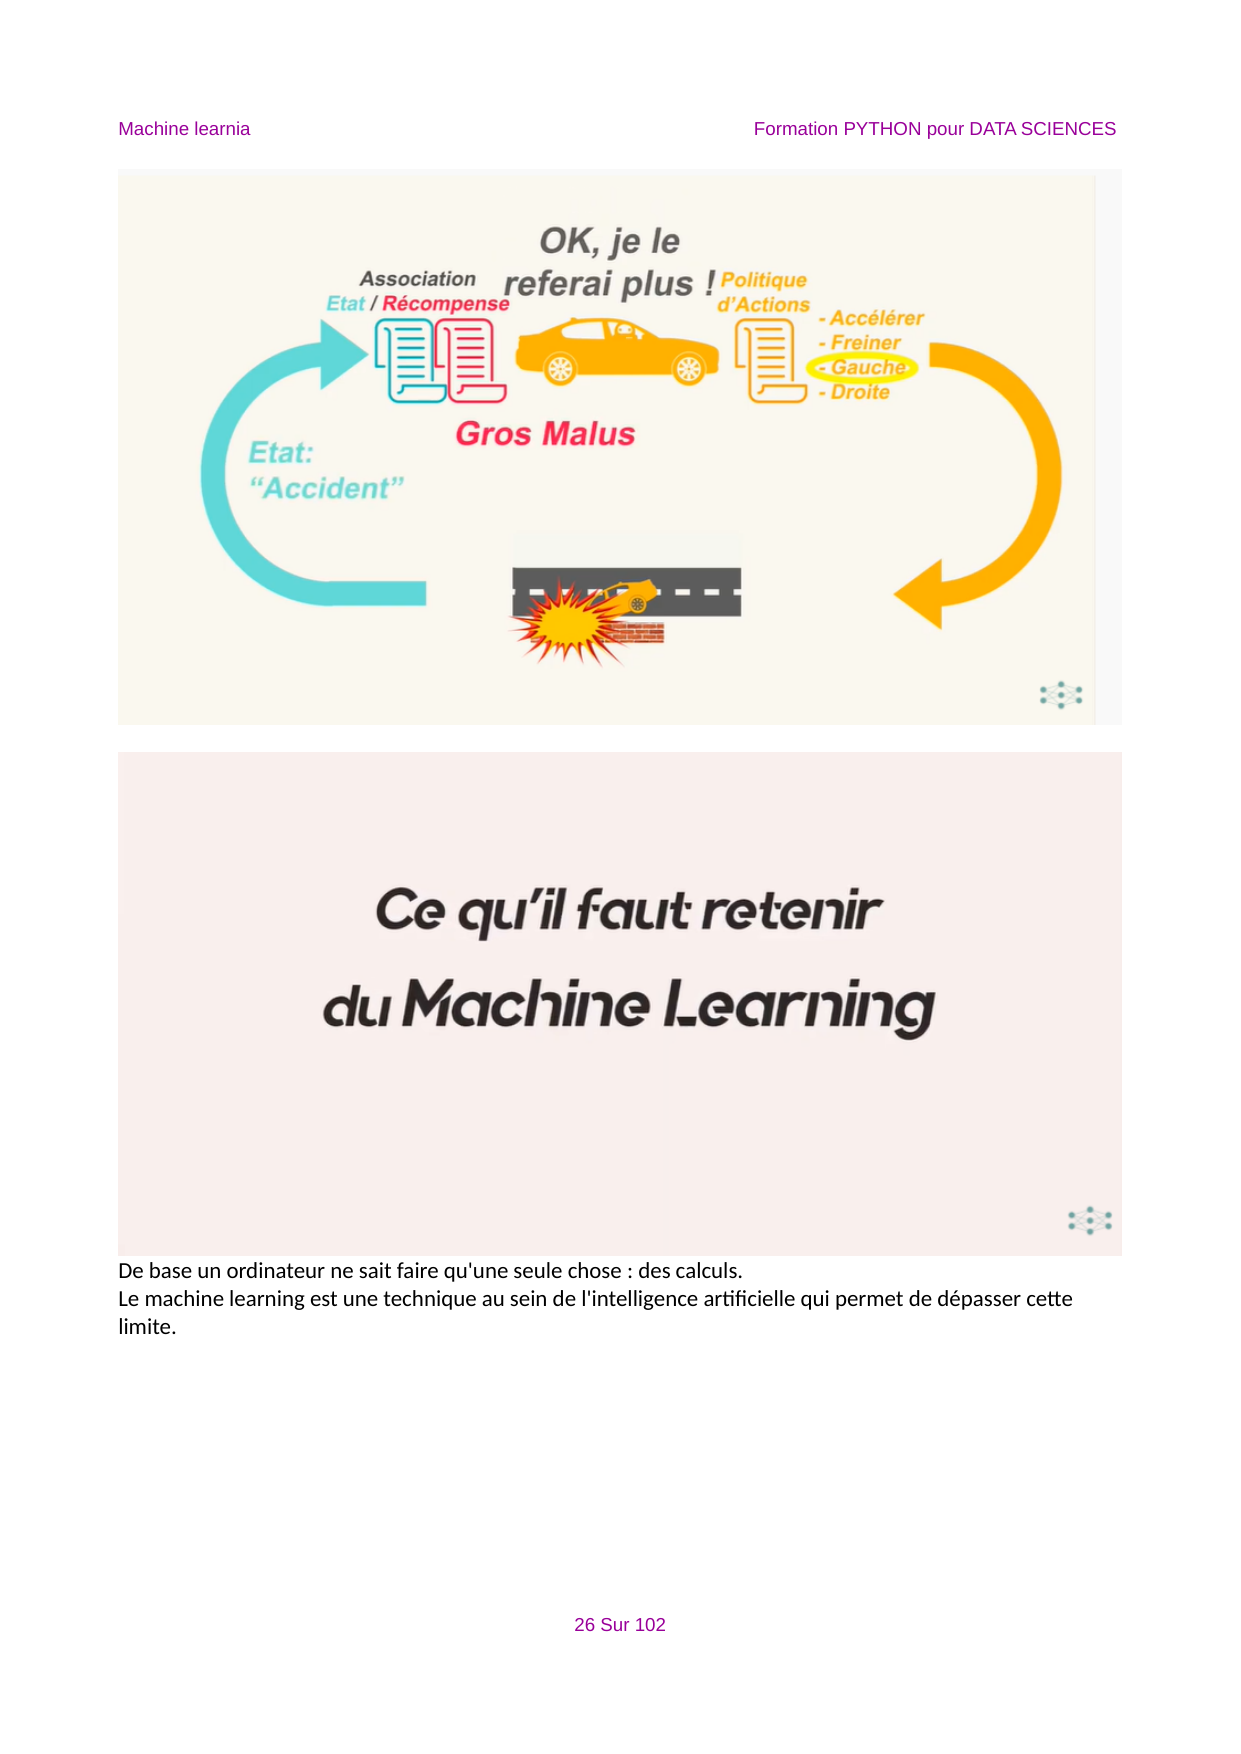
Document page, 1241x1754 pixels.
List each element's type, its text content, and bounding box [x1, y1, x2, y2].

picture [118, 169, 1122, 725]
text De base un ordinateur ne sait faire qu'une seule chose : des calculs. Le machine learning est une technique au sein de l'intelligence artificielle qui permet de dépasser cette limite. [118, 1256, 1122, 1340]
picture [118, 752, 1122, 1256]
